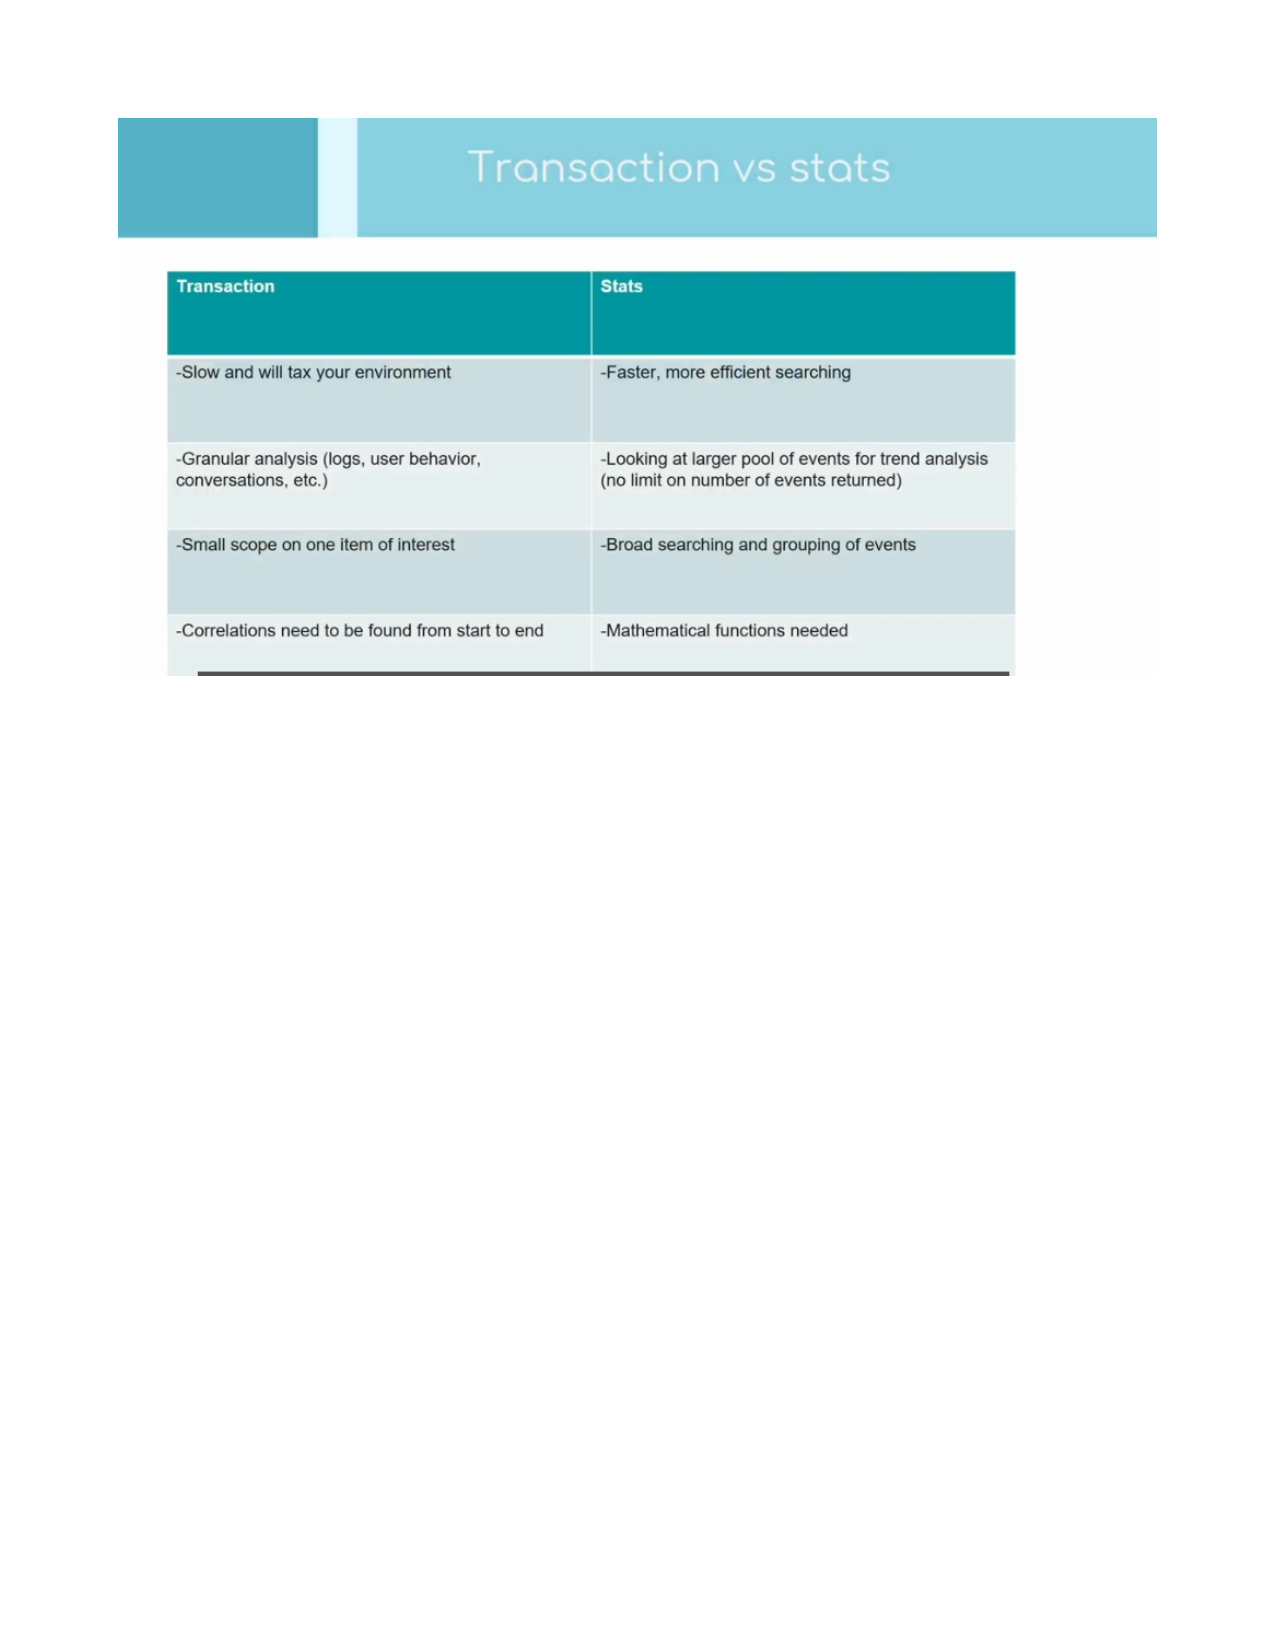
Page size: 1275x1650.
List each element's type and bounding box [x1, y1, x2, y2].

picture [118, 118, 1157, 676]
